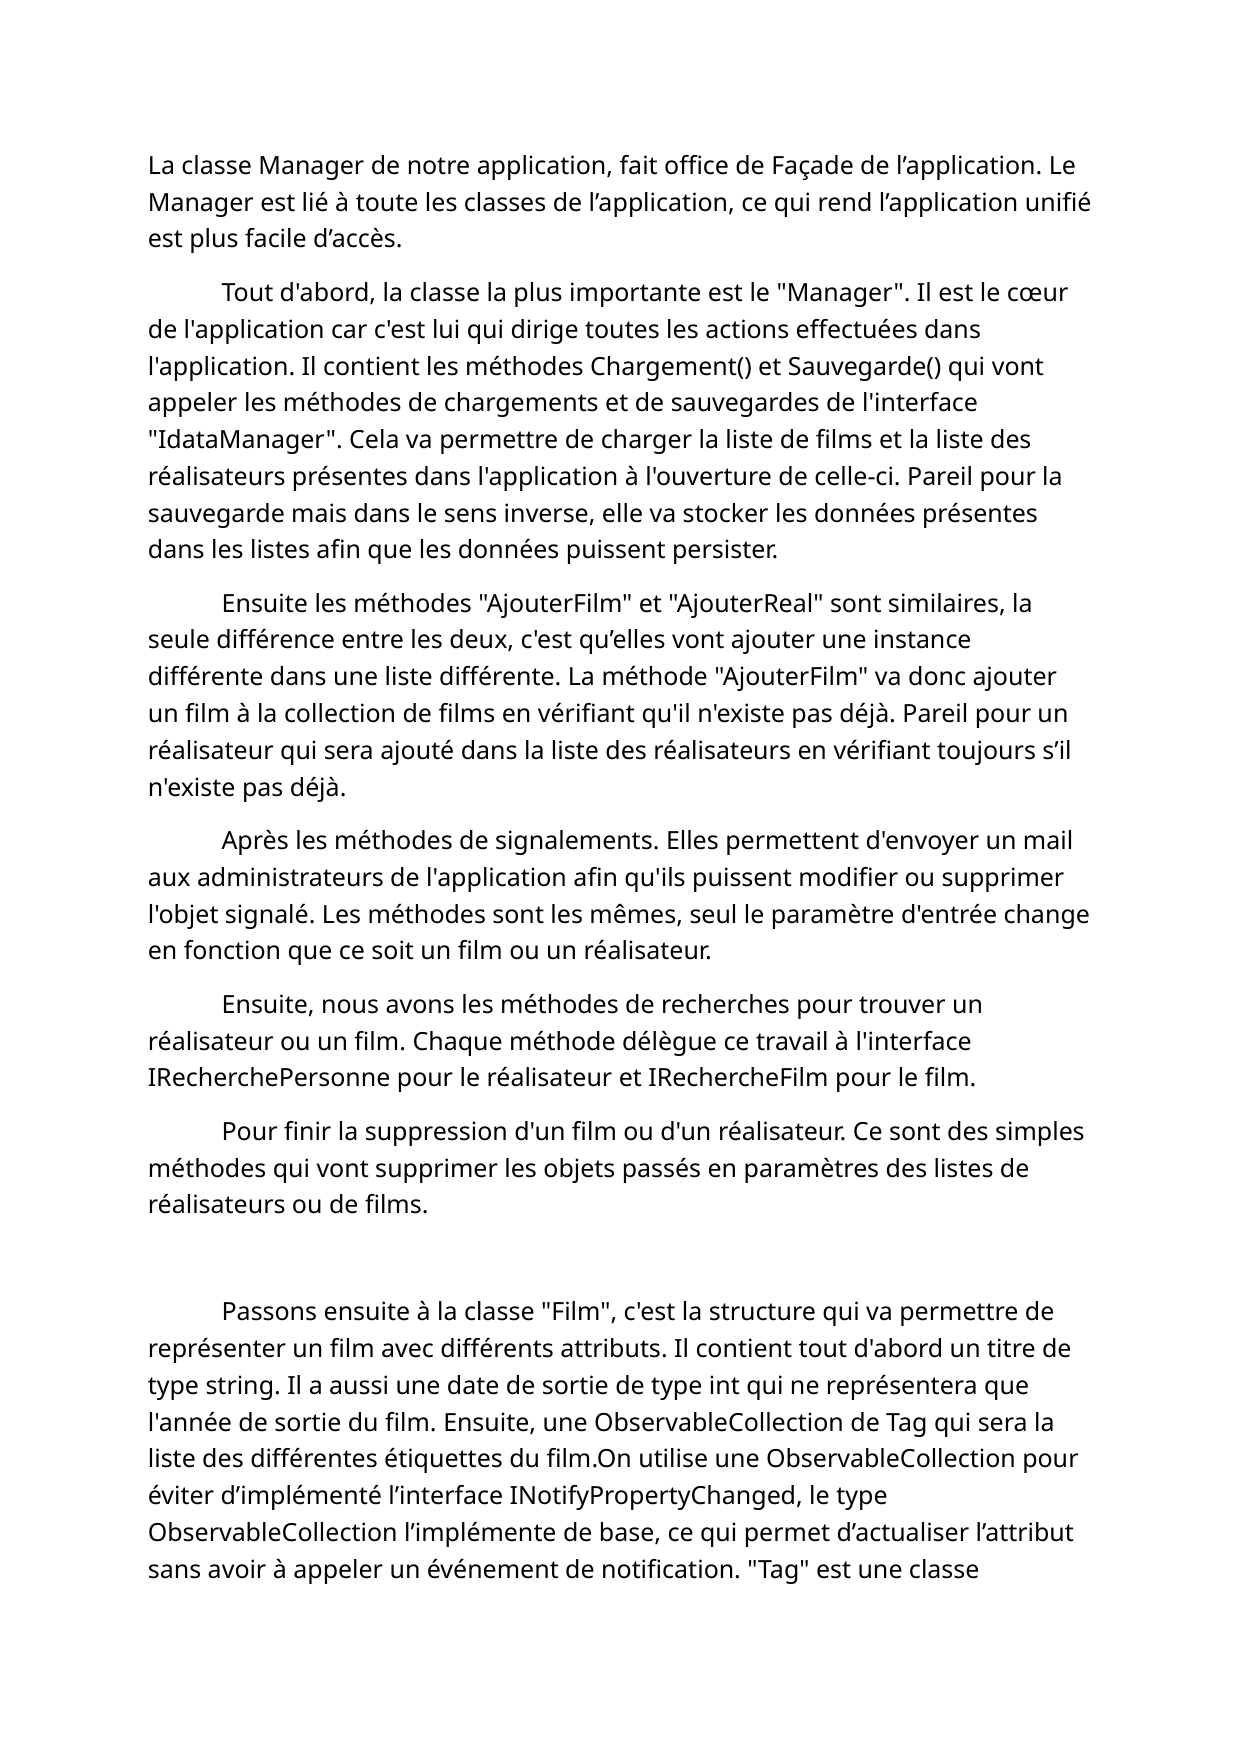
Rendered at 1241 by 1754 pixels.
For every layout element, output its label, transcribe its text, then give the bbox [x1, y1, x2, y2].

text La classe Manager de notre application, fait office de Façade de l’application. Le Manager est lié à toute les classes de l’application, ce qui rend l’application unifié est plus facile d’accès. [148, 148, 1093, 255]
text Ensuite, nous avons les méthodes de recherches pour trouver un réalisateur ou un film. Chaque méthode délègue ce travail à l'interface IRecherchePersonne pour le réalisateur et IRechercheFilm pour le film. [148, 986, 1093, 1094]
text Tout d'abord, la classe la plus importante est le "Manager". Il est le cœur de l'application car c'est lui qui dirige toutes les actions effectuées dans l'application. Il contient les méthodes Chargement() et Sauvegarde() qui vont appeler les méthodes de chargements et de sauvegardes de l'interface "IdataManager". Cela va permettre de charger la liste de films et la liste des réalisateurs présentes dans l'application à l'ouverture de celle-ci. Pareil pour la sauvegarde mais dans le sens inverse, elle va stocker les données présentes dans les listes afin que les données puissent persister. [148, 274, 1093, 566]
text Après les méthodes de signalements. Elles permettent d'envoyer un mail aux administrateurs de l'application afin qu'ils puissent modifier ou supprimer l'objet signalé. Les méthodes sont les mêmes, seul le paramètre d'entrée change en fonction que ce soit un film ou un réalisateur. [148, 823, 1093, 967]
text Pour finir la suppression d'un film ou d'un réalisateur. Ce sont des simples méthodes qui vont supprimer les objets passés en paramètres des listes de réalisateurs ou de films. [148, 1113, 1093, 1221]
text Ensuite les méthodes "AjouterFilm" et "AjouterReal" sont similaires, la seule différence entre les deux, c'est qu’elles vont ajouter une instance différente dans une liste différente. La méthode "AjouterFilm" va donc ajouter un film à la collection de films en vérifiant qu'il n'existe pas déjà. Pareil pour un réalisateur qui sera ajouté dans la liste des réalisateurs en vérifiant toujours s’il n'existe pas déjà. [148, 585, 1093, 803]
text Passons ensuite à la classe "Film", c'est la structure qui va permettre de représenter un film avec différents attributs. Il contient tout d'abord un titre de type string. Il a aussi une date de sortie de type int qui ne représentera que l'année de sortie du film. Ensuite, une ObservableCollection de Tag qui sera la liste des différentes étiquettes du film.On utilise une ObservableCollection pour éviter d’implémenté l’interface INotifyPropertyChanged, le type ObservableCollection l’implémente de base, ce qui permet d’actualiser l’attribut sans avoir à appeler un événement de notification. "Tag" est une classe [148, 1294, 1093, 1585]
